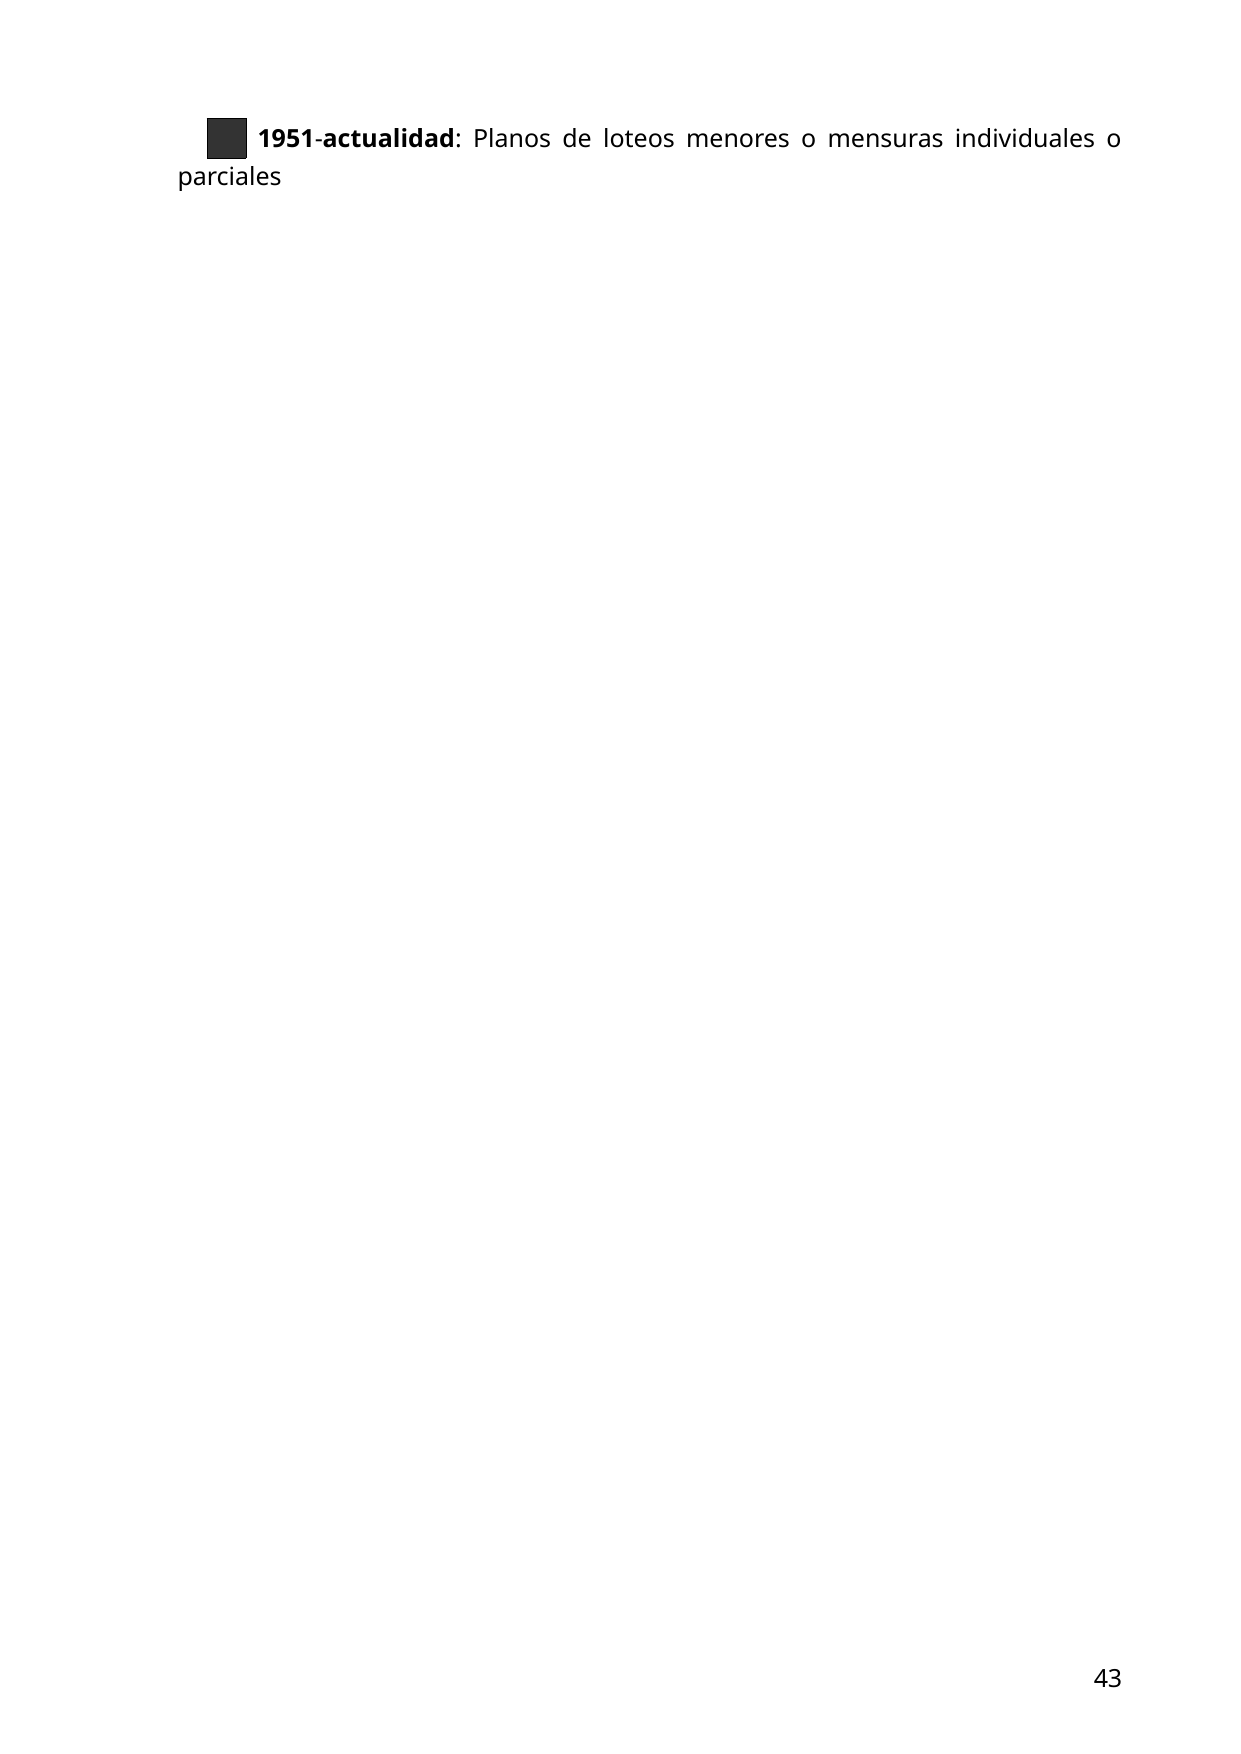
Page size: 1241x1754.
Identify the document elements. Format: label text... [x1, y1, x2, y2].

text ___ 1951-actualidad: Planos de loteos menores o mensuras individuales o parciales [177, 118, 1122, 192]
